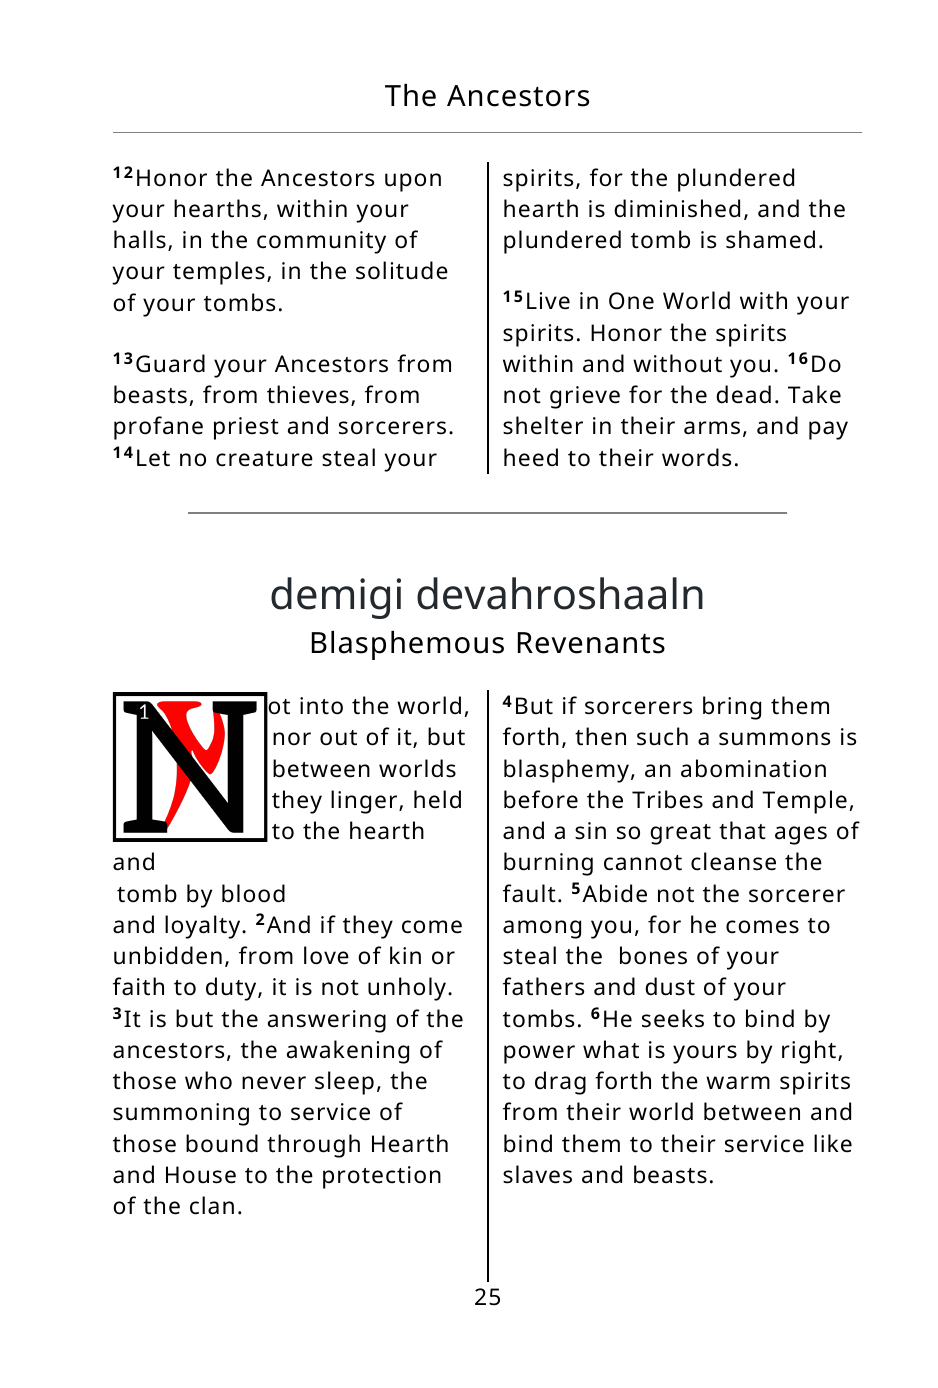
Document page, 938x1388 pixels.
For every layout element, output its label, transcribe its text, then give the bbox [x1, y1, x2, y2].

text nor out of it, but [268, 721, 472, 752]
text ot into the world, [112, 690, 472, 721]
text 15Live in One World with your spirits. Honor the spirits within and without you. 16Do not grieve for the dead. Take shelter in their arms, and pay heed to their words. [502, 285, 862, 473]
text to the hearth and [112, 815, 472, 877]
text The Ancestors [112, 75, 862, 115]
text they linger, held [268, 784, 472, 815]
text 13Guard your Ancestors from beasts, from thieves, from profane priest and sorcerers. 14Let no creature steal your [112, 348, 472, 473]
text spirits, for the plundered hearth is diminished, and the plundered tomb is shamed. [502, 162, 862, 255]
picture [112, 692, 268, 842]
text between worlds [268, 752, 472, 784]
text and loyalty. 2And if they come unbidden, from love of kin or faith to duty, it is not unholy. 3It is but the answering of the ancestors, the awakening of those who never sleep, the summoning to service of those bound through Hearth and House to the protection of the clan. [112, 909, 472, 1221]
text 4But if sorcerers bring them forth, then such a summons is blasphemy, an abomination before the Tribes and Temple, and a sin so great that ages of burning cannot cleanse the fault. 5Abide not the sorcerer among you, for he comes to steal the bones of your [502, 690, 862, 971]
text 12Honor the Ancestors upon your hearths, within your halls, in the community of your temples, in the solitude of your tombs. [112, 162, 472, 318]
text fathers and dust of your tombs. 6He seeks to bind by power what is yours by right, to drag forth the warm spirits from their world between and bind them to their service like slaves and beasts. [502, 971, 862, 1190]
text tomb by blood [112, 877, 472, 909]
subtitle demigi devahroshaaln [112, 565, 862, 622]
text Blasphemous Revenants [112, 622, 862, 662]
